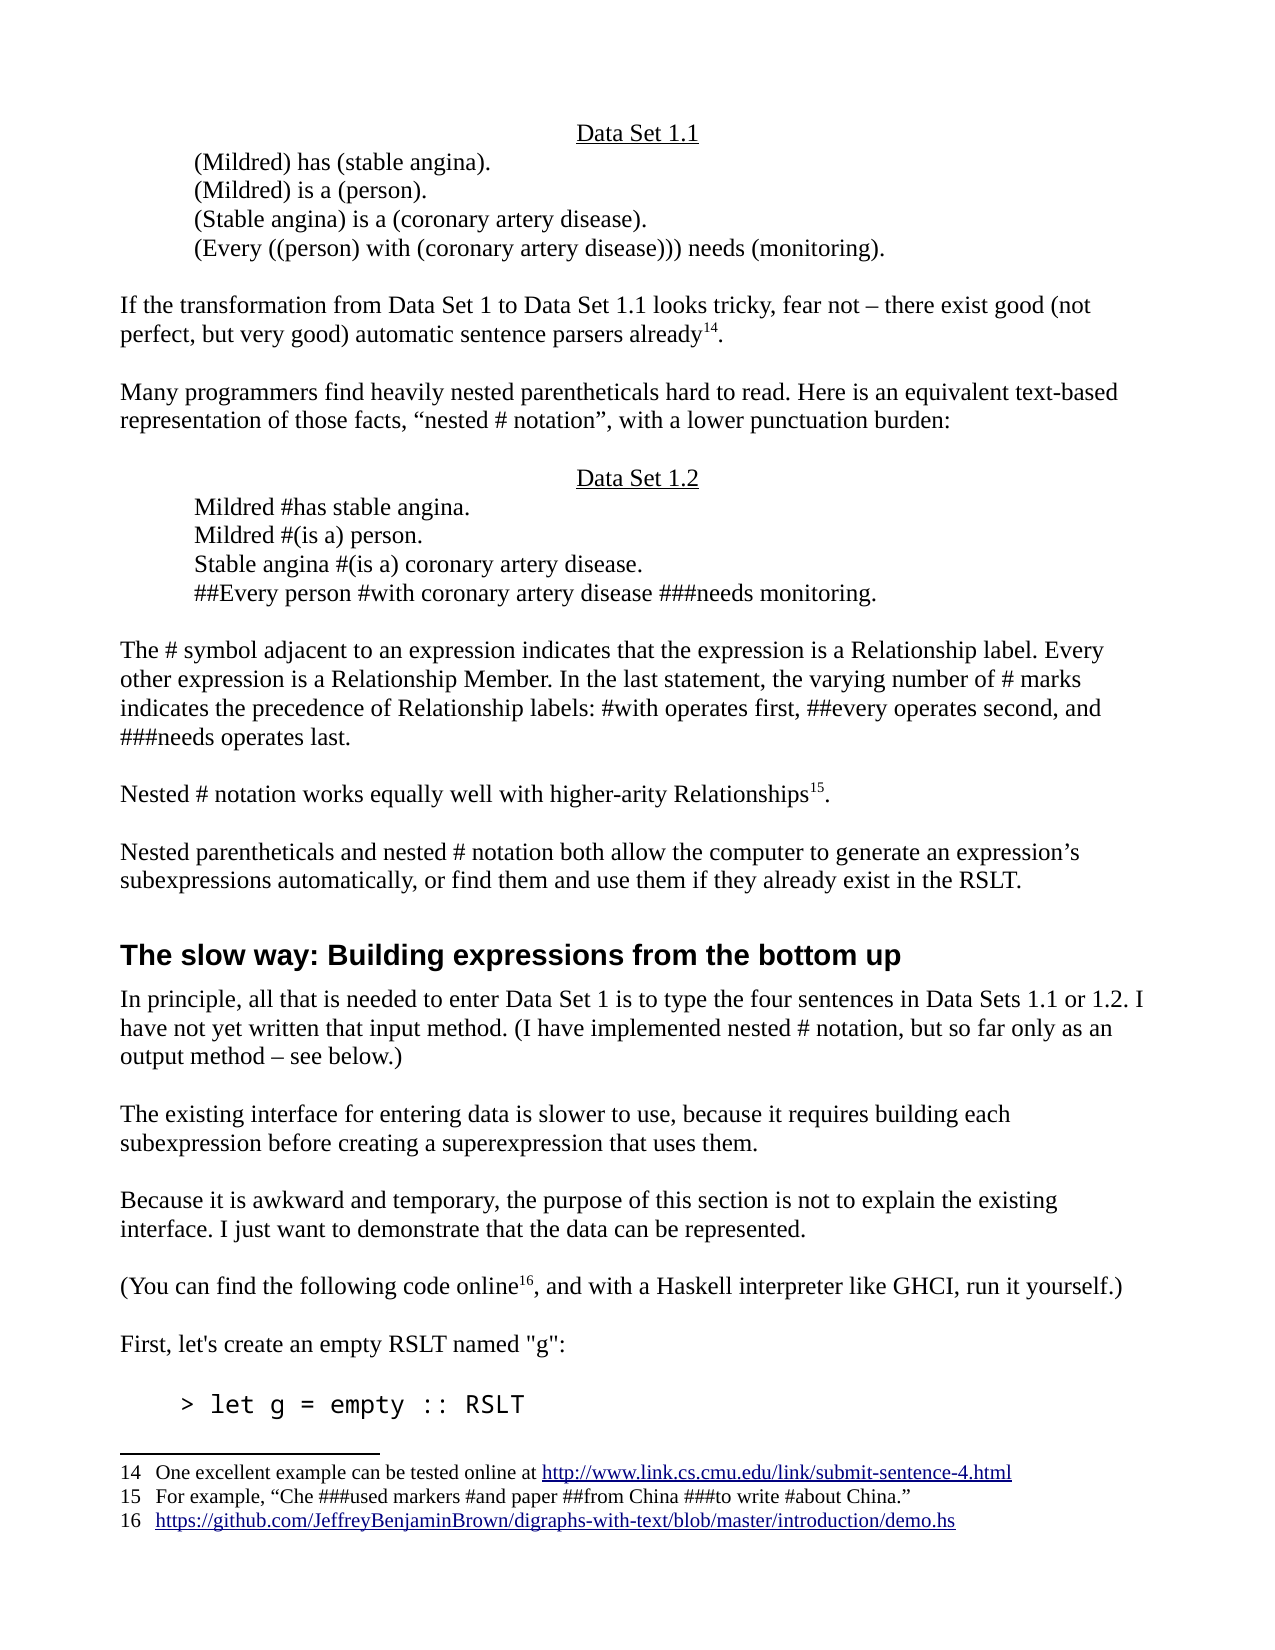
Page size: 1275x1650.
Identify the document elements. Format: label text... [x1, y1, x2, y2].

text The # symbol adjacent to an expression indicates that the expression is a Relationship label. Every other expression is a Relationship Member. In the last statement, the varying number of # marks indicates the precedence of Relationship labels: #with operates first, ##every operates second, and ###needs operates last. [120, 636, 1155, 751]
text Nested parentheticals and nested # notation both allow the computer to generate an expression’s subexpressions automatically, or find them and use them if they already exist in the RSLT. [120, 837, 1155, 923]
text https://github.com/JeffreyBenjaminBrown/digraphs-with-text/blob/master/introduction/demo.hs [120, 1508, 1155, 1532]
text First, let's create an empty RSLT named "g": [120, 1329, 1155, 1358]
text (Mildred) has (stable angina). [120, 147, 1155, 176]
text If the transformation from Data Set 1 to Data Set 1.1 looks tricky, fear not – there exist good (not perfect, but very good) automatic sentence parsers already. [120, 291, 1155, 348]
text Because it is awkward and temporary, the purpose of this section is not to explain the existing interface. I just want to demonstrate that the data can be represented. [120, 1185, 1155, 1243]
text (Stable angina) is a (coronary artery disease). [120, 204, 1155, 233]
text The existing interface for entering data is slower to use, because it requires building each subexpression before creating a superexpression that uses them. [120, 1099, 1155, 1156]
text One excellent example can be tested online at http://www.link.cs.cmu.edu/link/submit-sentence-4.html [120, 1460, 1155, 1484]
text Mildred #(is a) person. [120, 521, 1155, 549]
text Nested # notation works equally well with higher-arity Relationships. [120, 779, 1155, 808]
text For example, “Che ###used markers #and paper ##from China ###to write #about China.” [120, 1484, 1155, 1508]
text Data Set 1.1 [120, 118, 1155, 147]
text (Every ((person) with (coronary artery disease))) needs (monitoring). [120, 233, 1155, 262]
text Stable angina #(is a) coronary artery disease. [120, 549, 1155, 578]
text ##Every person #with coronary artery disease ###needs monitoring. [120, 578, 1155, 607]
text > let g = empty :: RSLT [120, 1386, 1155, 1421]
subtitle The slow way: Building expressions from the bottom up [120, 938, 1155, 971]
text Mildred #has stable angina. [120, 492, 1155, 521]
text Many programmers find heavily nested parentheticals hard to read. Here is an equivalent text-based representation of those facts, “nested # notation”, with a lower punctuation burden: [120, 377, 1155, 434]
text Data Set 1.2 [120, 463, 1155, 492]
text (Mildred) is a (person). [120, 176, 1155, 204]
text (You can find the following code online, and with a Haskell interpreter like GHCI, run it yourself.) [120, 1271, 1155, 1300]
text In principle, all that is needed to enter Data Set 1 is to type the four sentences in Data Sets 1.1 or 1.2. I have not yet written that input method. (I have implemented nested # notation, but so far only as an output method – see below.) [120, 984, 1155, 1070]
